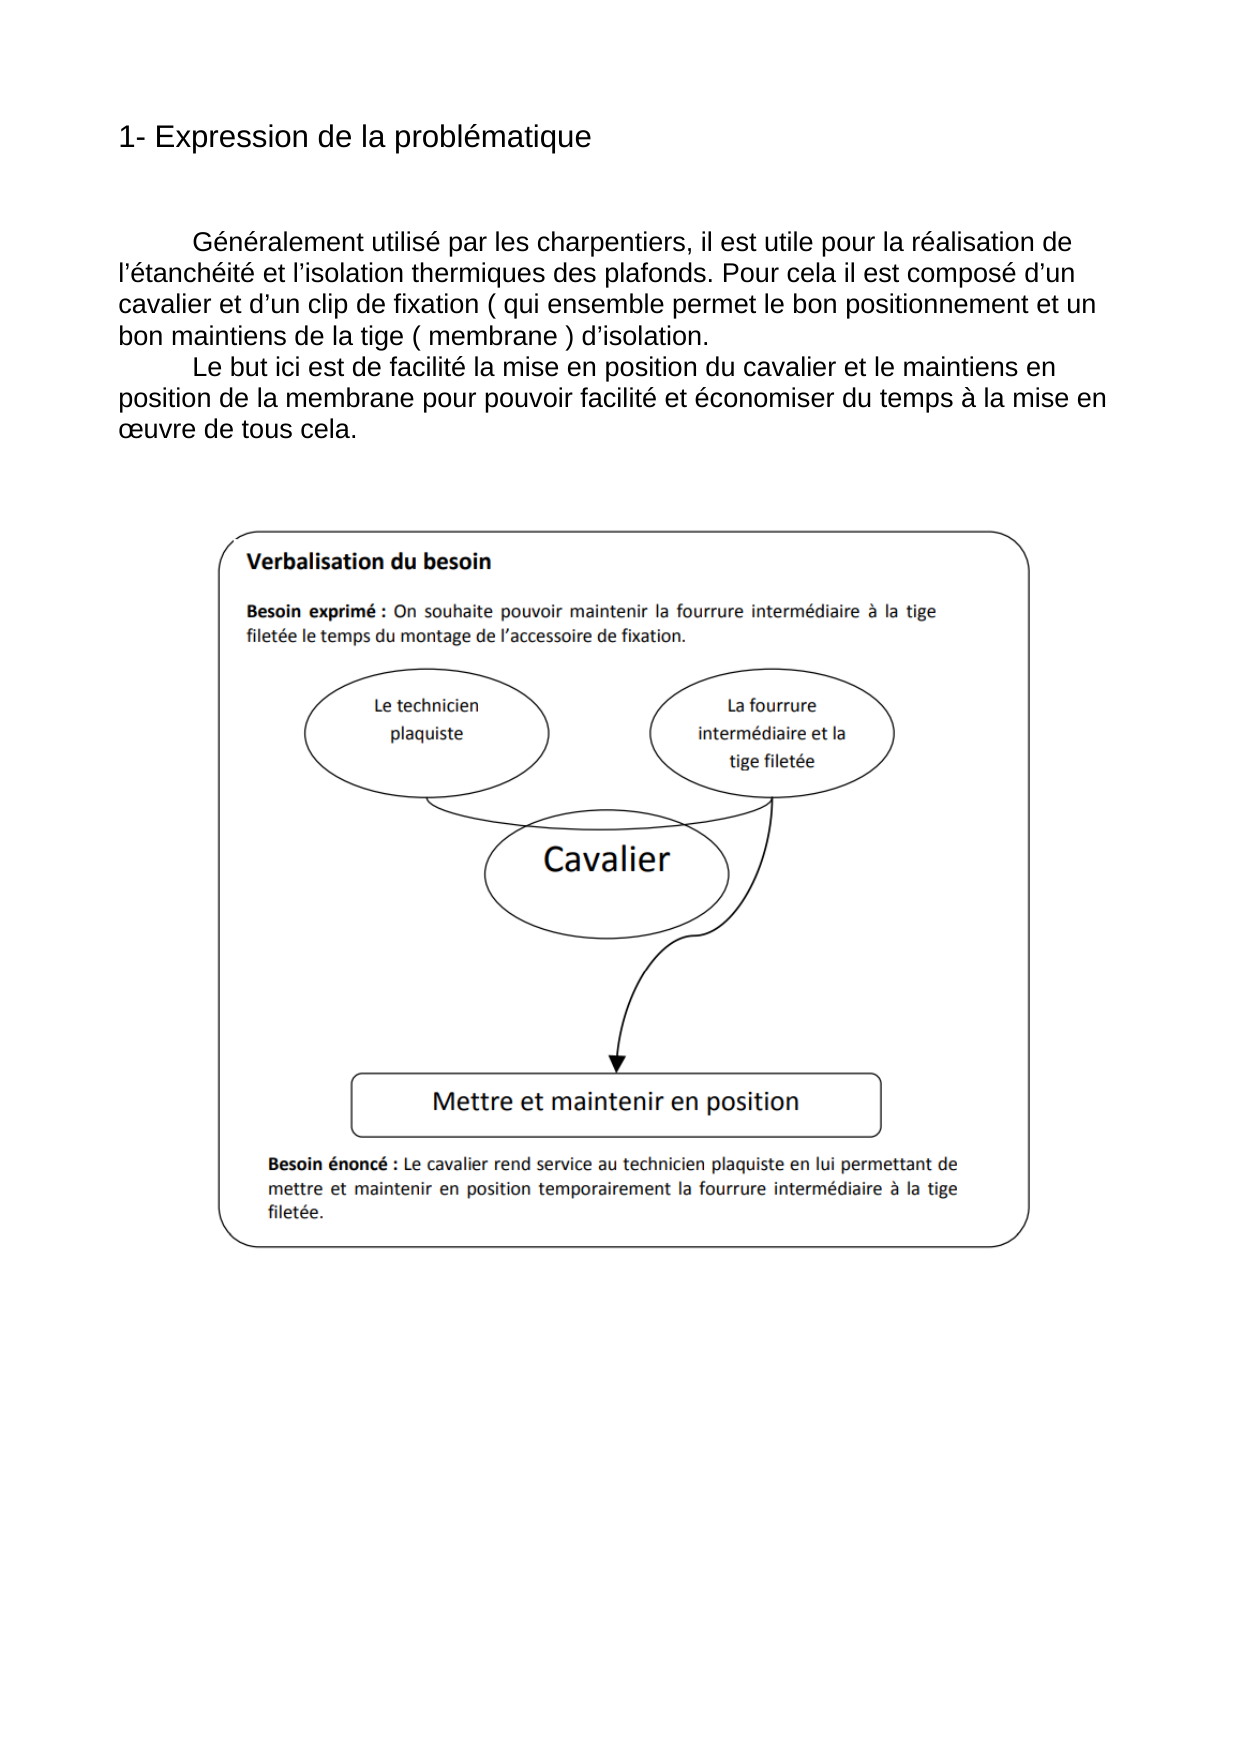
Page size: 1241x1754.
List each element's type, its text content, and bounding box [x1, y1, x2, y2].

text 1- Expression de la problématique [118, 118, 1122, 154]
text Généralement utilisé par les charpentiers, il est utile pour la réalisation de l’étanchéité et l’isolation thermiques des plafonds. Pour cela il est composé d’un cavalier et d’un clip de fixation ( qui ensemble permet le bon positionnement et un bon maintiens de la tige ( membrane ) d’isolation. [118, 226, 1122, 351]
picture [179, 507, 1062, 1259]
text Le but ici est de facilité la mise en position du cavalier et le maintiens en position de la membrane pour pouvoir facilité et économiser du temps à la mise en œuvre de tous cela. [118, 351, 1122, 445]
